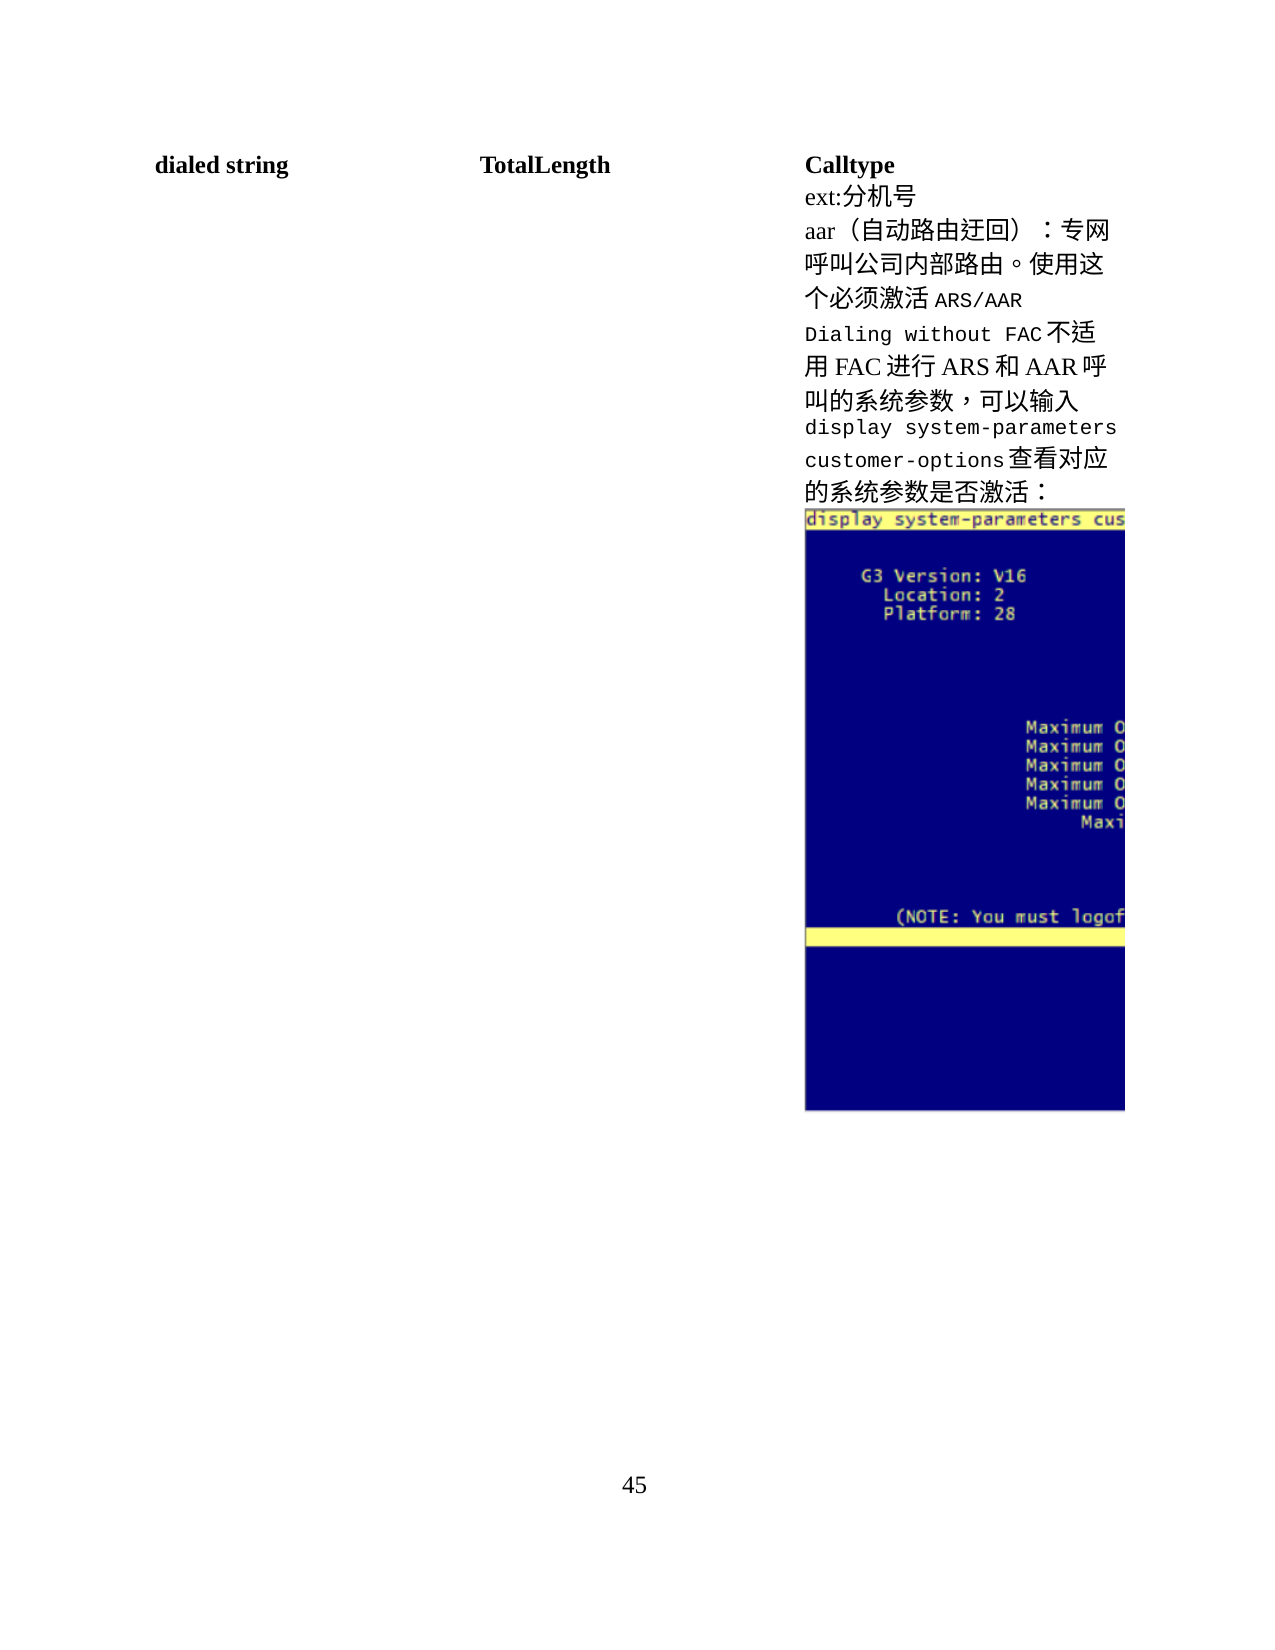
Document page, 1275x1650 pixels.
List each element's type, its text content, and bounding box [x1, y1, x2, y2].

table_cell aar（自动路由迂回）：专网呼叫公司内部路由。使用这个必须激活ARS/AAR Dialing without FAC不适用FAC进行ARS和AAR呼叫的系统参数，可以输入display system-parameters customer-options查看对应的系统参数是否激活： [800, 213, 1125, 1114]
table_cell [150, 213, 475, 1114]
table_header TotalLength [475, 150, 800, 179]
table_header dialed string [150, 150, 475, 179]
table_cell ext:分机号 [800, 179, 1125, 213]
table_cell [475, 213, 800, 1114]
table_cell [475, 179, 800, 213]
picture [804, 508, 1125, 1114]
table_header Calltype [800, 150, 1125, 179]
table_cell [150, 179, 475, 213]
